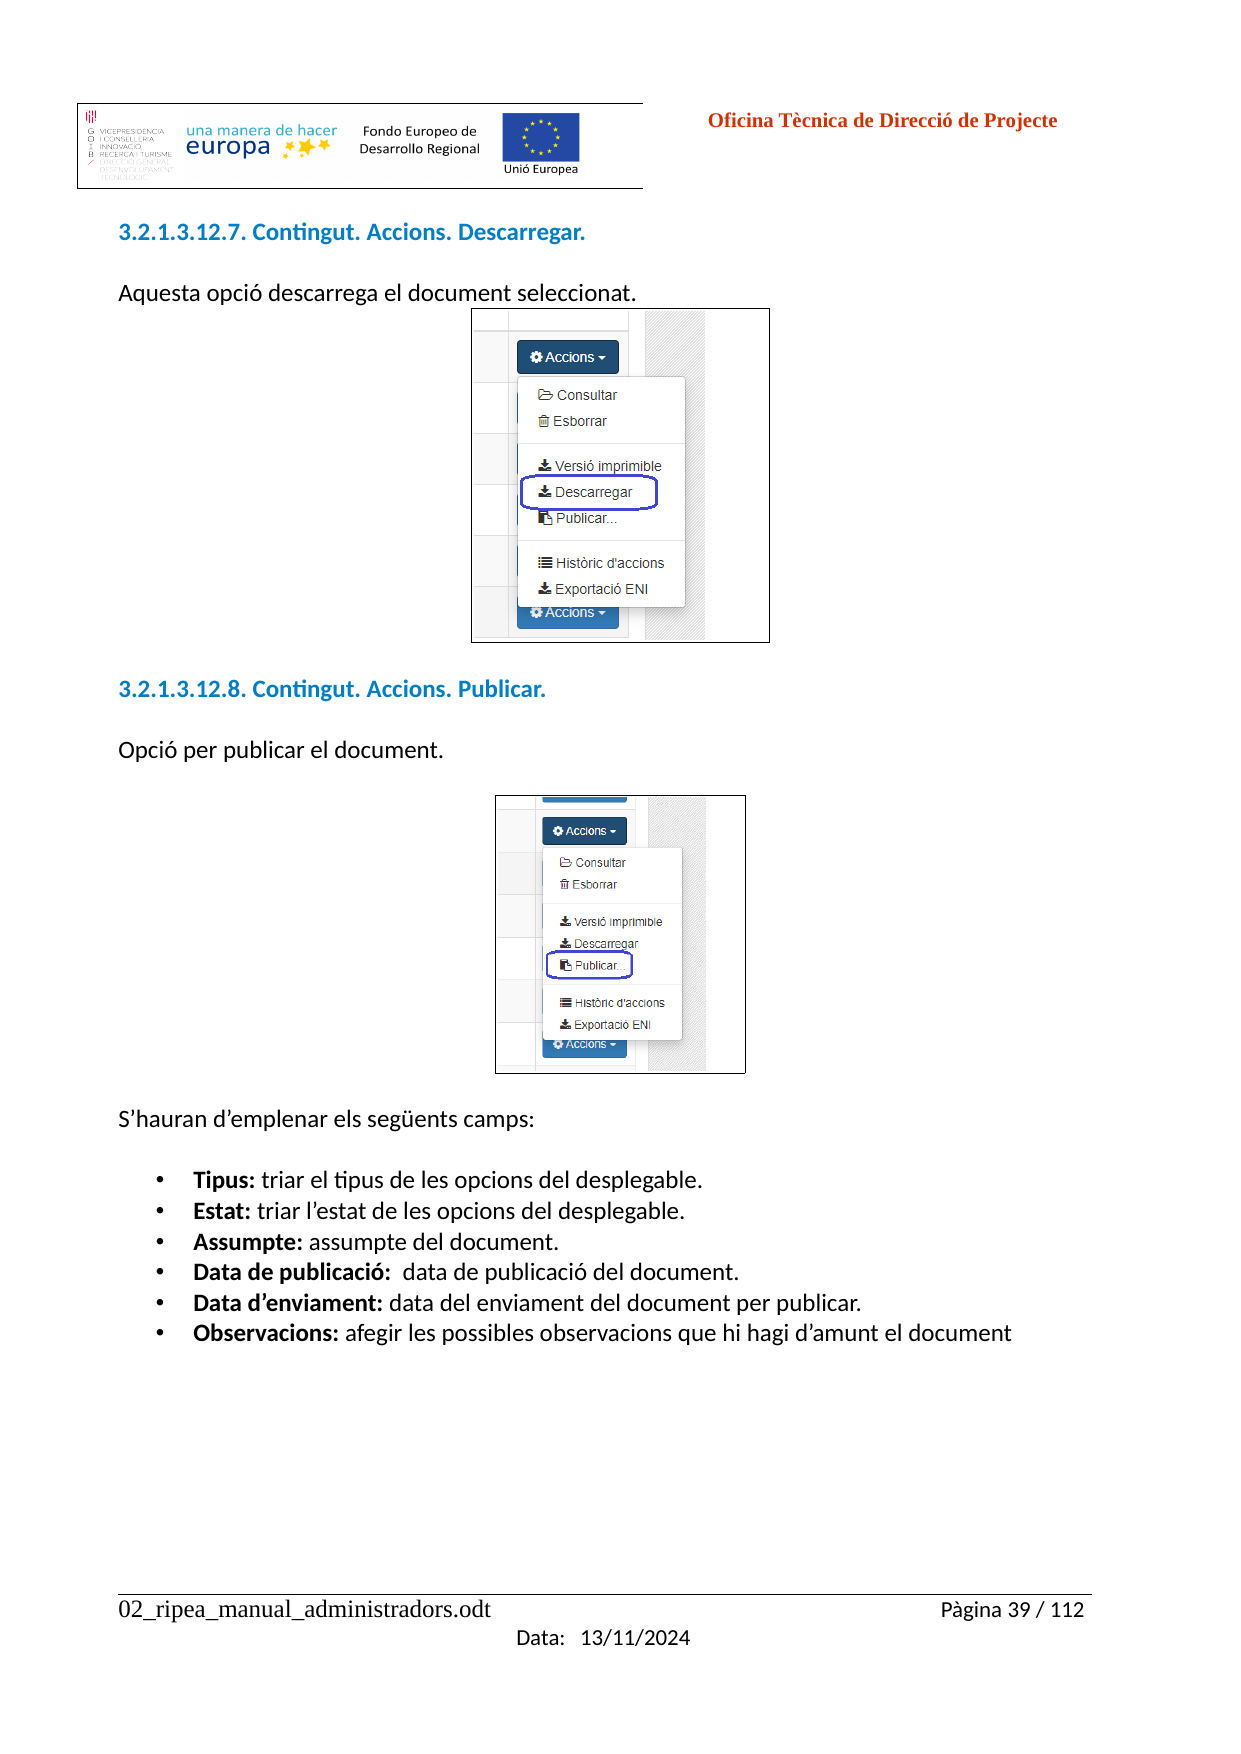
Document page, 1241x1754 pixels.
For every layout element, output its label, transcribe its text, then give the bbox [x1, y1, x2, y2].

picture [82, 108, 178, 182]
list Data d’enviament: data del enviament del document per publicar. [156, 1287, 1122, 1317]
text Opció per publicar el document. [118, 734, 1122, 764]
list Estat: triar l’estat de les opcions del desplegable. [156, 1195, 1122, 1226]
list Observacions: afegir les possibles observacions que hi hagi d’amunt el document [156, 1317, 1122, 1348]
list Data de publicació: data de publicació del document. [156, 1256, 1122, 1287]
picture [473, 311, 767, 640]
text S’hauran d’emplenar els següents camps: [118, 1104, 1122, 1134]
picture [184, 108, 585, 182]
text Aquesta opció descarrega el document seleccionat. [118, 277, 1122, 308]
list Assumpte: assumpte del document. [156, 1226, 1122, 1256]
list Tipus: triar el tipus de les opcions del desplegable. [156, 1165, 1122, 1195]
picture [498, 797, 743, 1071]
subtitle 3.2.1.3.12.7. Contingut. Accions. Descarregar. [118, 216, 1122, 247]
subtitle 3.2.1.3.12.8. Contingut. Accions. Publicar. [118, 673, 1122, 703]
